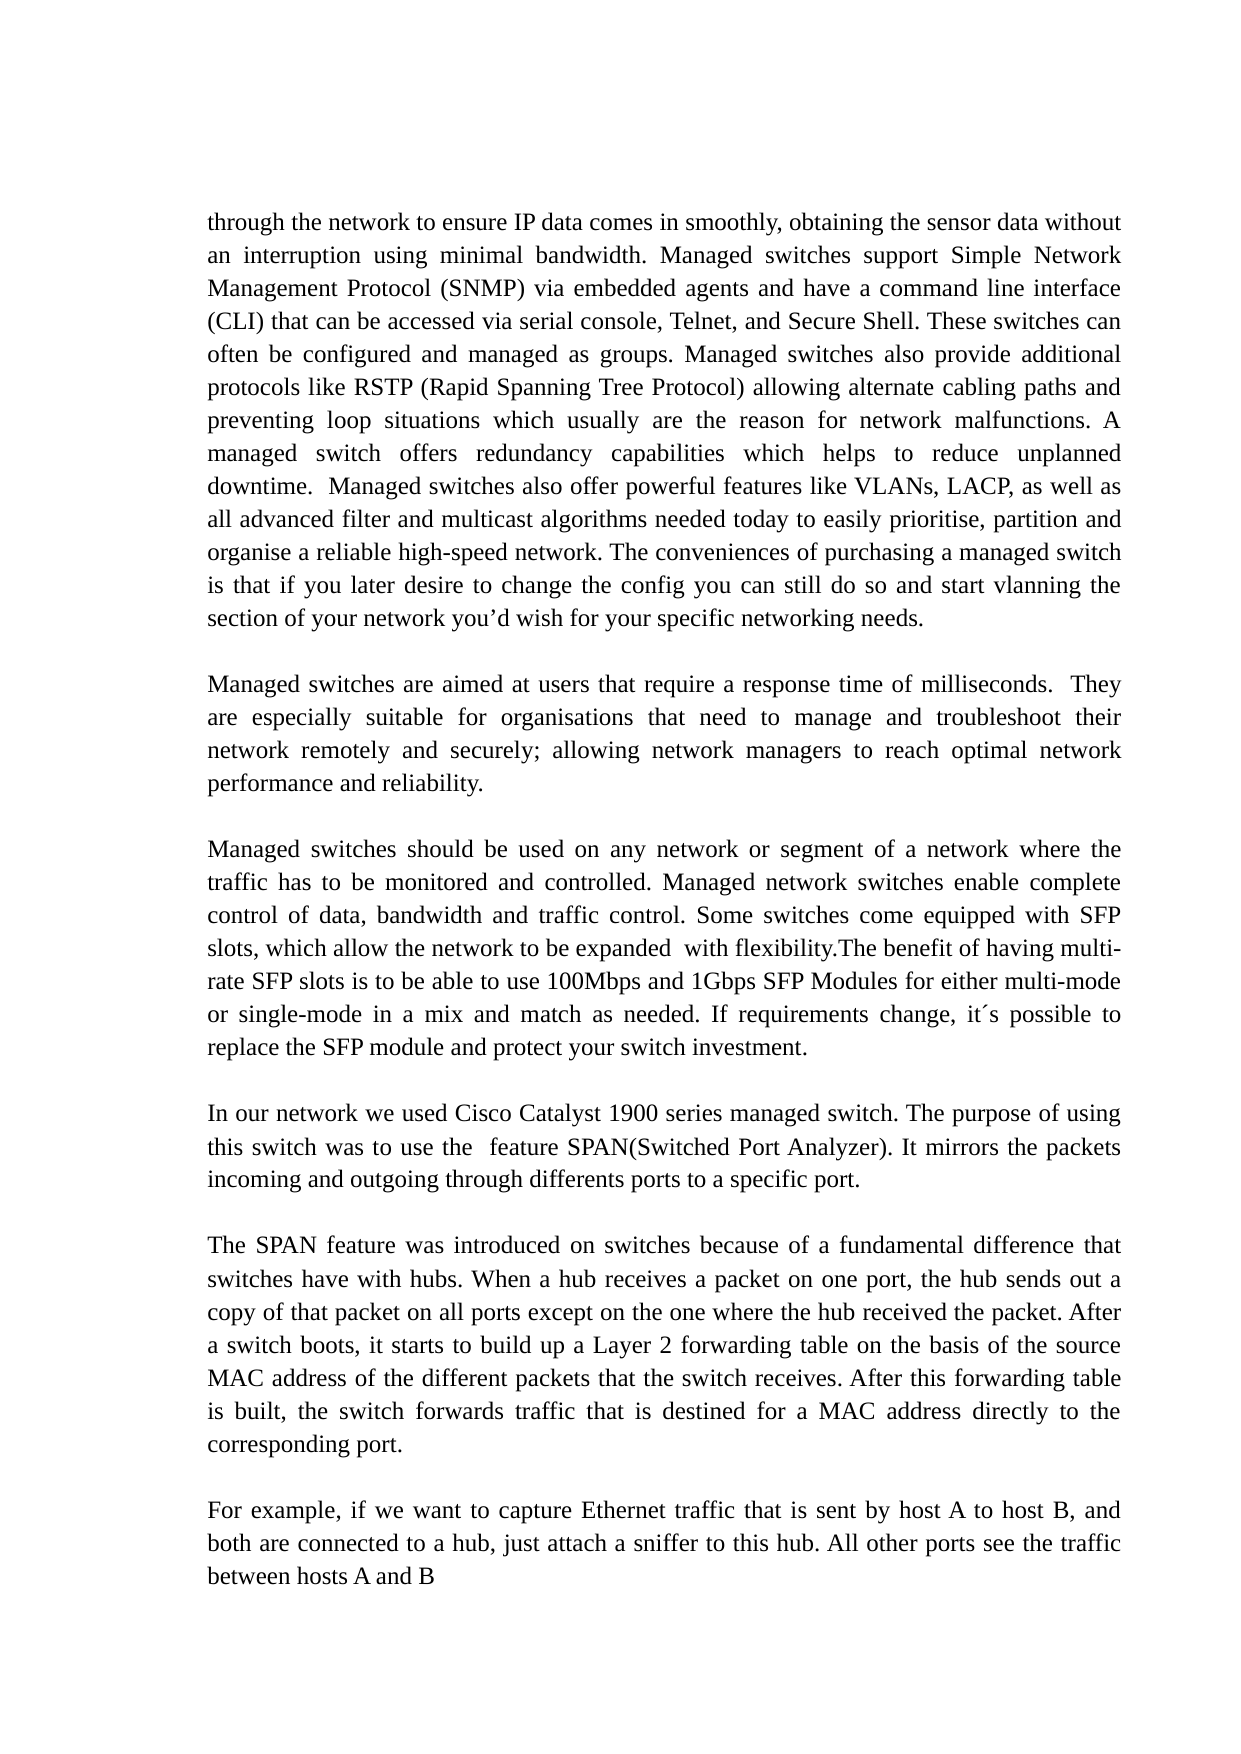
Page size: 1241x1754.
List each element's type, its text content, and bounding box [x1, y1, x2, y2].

text Managed switches are aimed at users that require a response time of milliseconds. They are especially suitable for organisations that need to manage and troubleshoot their network remotely and securely; allowing network managers to reach optimal network performance and reliability. [207, 669, 1122, 797]
text Managed switches should be used on any network or segment of a network where the traffic has to be monitored and controlled. Managed network switches enable complete control of data, bandwidth and traffic control. Some switches come equipped with SFP slots, which allow the network to be expanded with flexibility.The benefit of having multi-rate SFP slots is to be able to use 100Mbps and 1Gbps SFP Modules for either multi-mode or single-mode in a mix and match as needed. If requirements change, it´s possible to replace the SFP module and protect your switch investment. [207, 834, 1122, 1061]
text In our network we used Cisco Catalyst 1900 series managed switch. The purpose of using this switch was to use the feature SPAN(Switched Port Analyzer). It mirrors the packets incoming and outgoing through differents ports to a specific port. [207, 1098, 1122, 1193]
text For example, if we want to capture Ethernet traffic that is sent by host A to host B, and both are connected to a hub, just attach a sniffer to this hub. All other ports see the traffic between hosts A and B [207, 1495, 1122, 1589]
text The SPAN feature was introduced on switches because of a fundamental difference that switches have with hubs. When a hub receives a packet on one port, the hub sends out a copy of that packet on all ports except on the one where the hub received the packet. After a switch boots, it starts to build up a Layer 2 forwarding table on the basis of the source MAC address of the different packets that the switch receives. After this forwarding table is built, the switch forwards traffic that is destined for a MAC address directly to the corresponding port. [207, 1231, 1122, 1457]
text through the network to ensure IP data comes in smoothly, obtaining the sensor data without an interruption using minimal bandwidth. Managed switches support Simple Network Management Protocol (SNMP) via embedded agents and have a command line interface (CLI) that can be accessed via serial console, Telnet, and Secure Shell. These switches can often be configured and managed as groups. Managed switches also provide additional protocols like RSTP (Rapid Spanning Tree Protocol) allowing alternate cabling paths and preventing loop situations which usually are the reason for network malfunctions. A managed switch offers redundancy capabilities which helps to reduce unplanned downtime. Managed switches also offer powerful features like VLANs, LACP, as well as all advanced filter and multicast algorithms needed today to easily prioritise, partition and organise a reliable high-speed network. The conveniences of purchasing a managed switch is that if you later desire to change the config you can still do so and start vlanning the section of your network you’d wish for your specific networking needs. [207, 207, 1122, 632]
